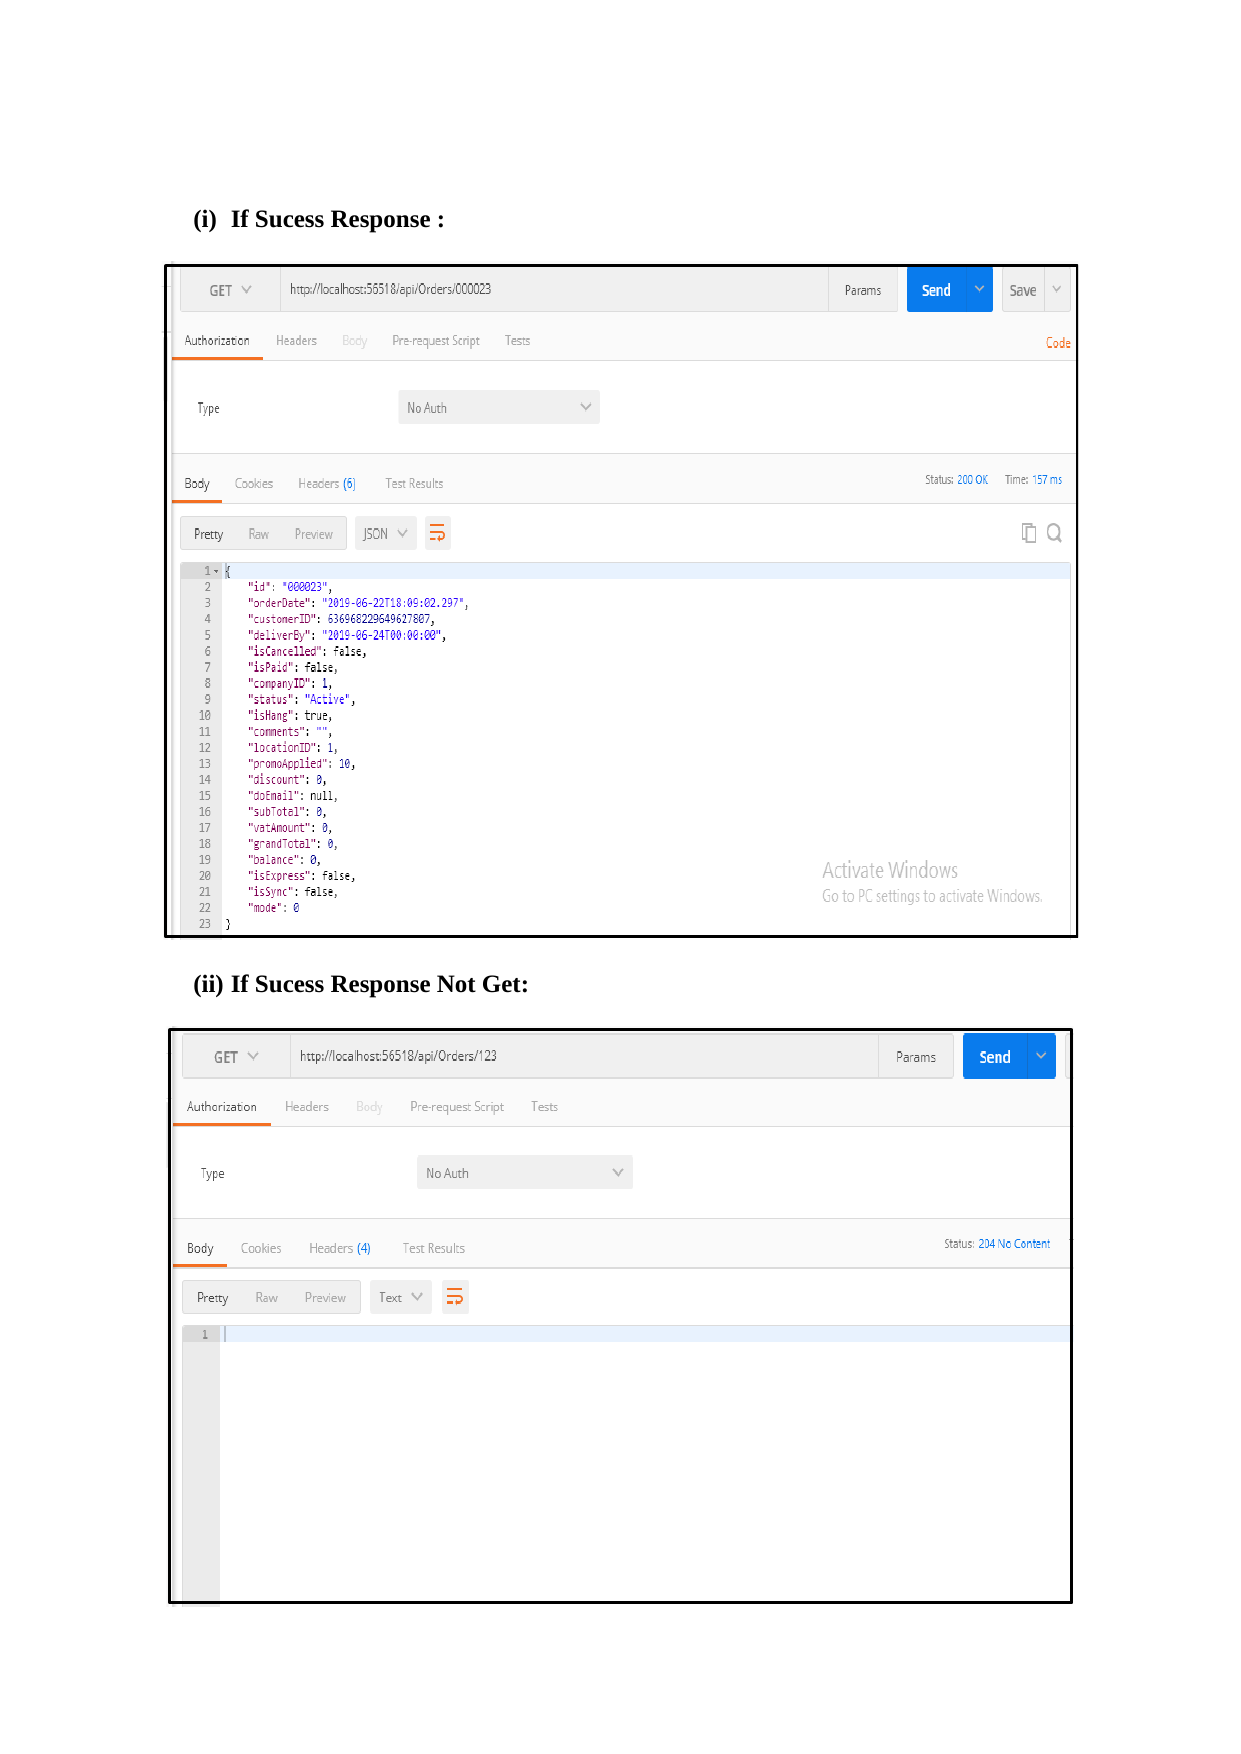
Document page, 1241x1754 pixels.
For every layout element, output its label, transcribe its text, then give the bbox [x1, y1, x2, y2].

picture [166, 1026, 1074, 1607]
picture [161, 261, 1079, 940]
list If Sucess Response Not Get: [193, 969, 1122, 997]
list If Sucess Response : [193, 204, 1122, 233]
